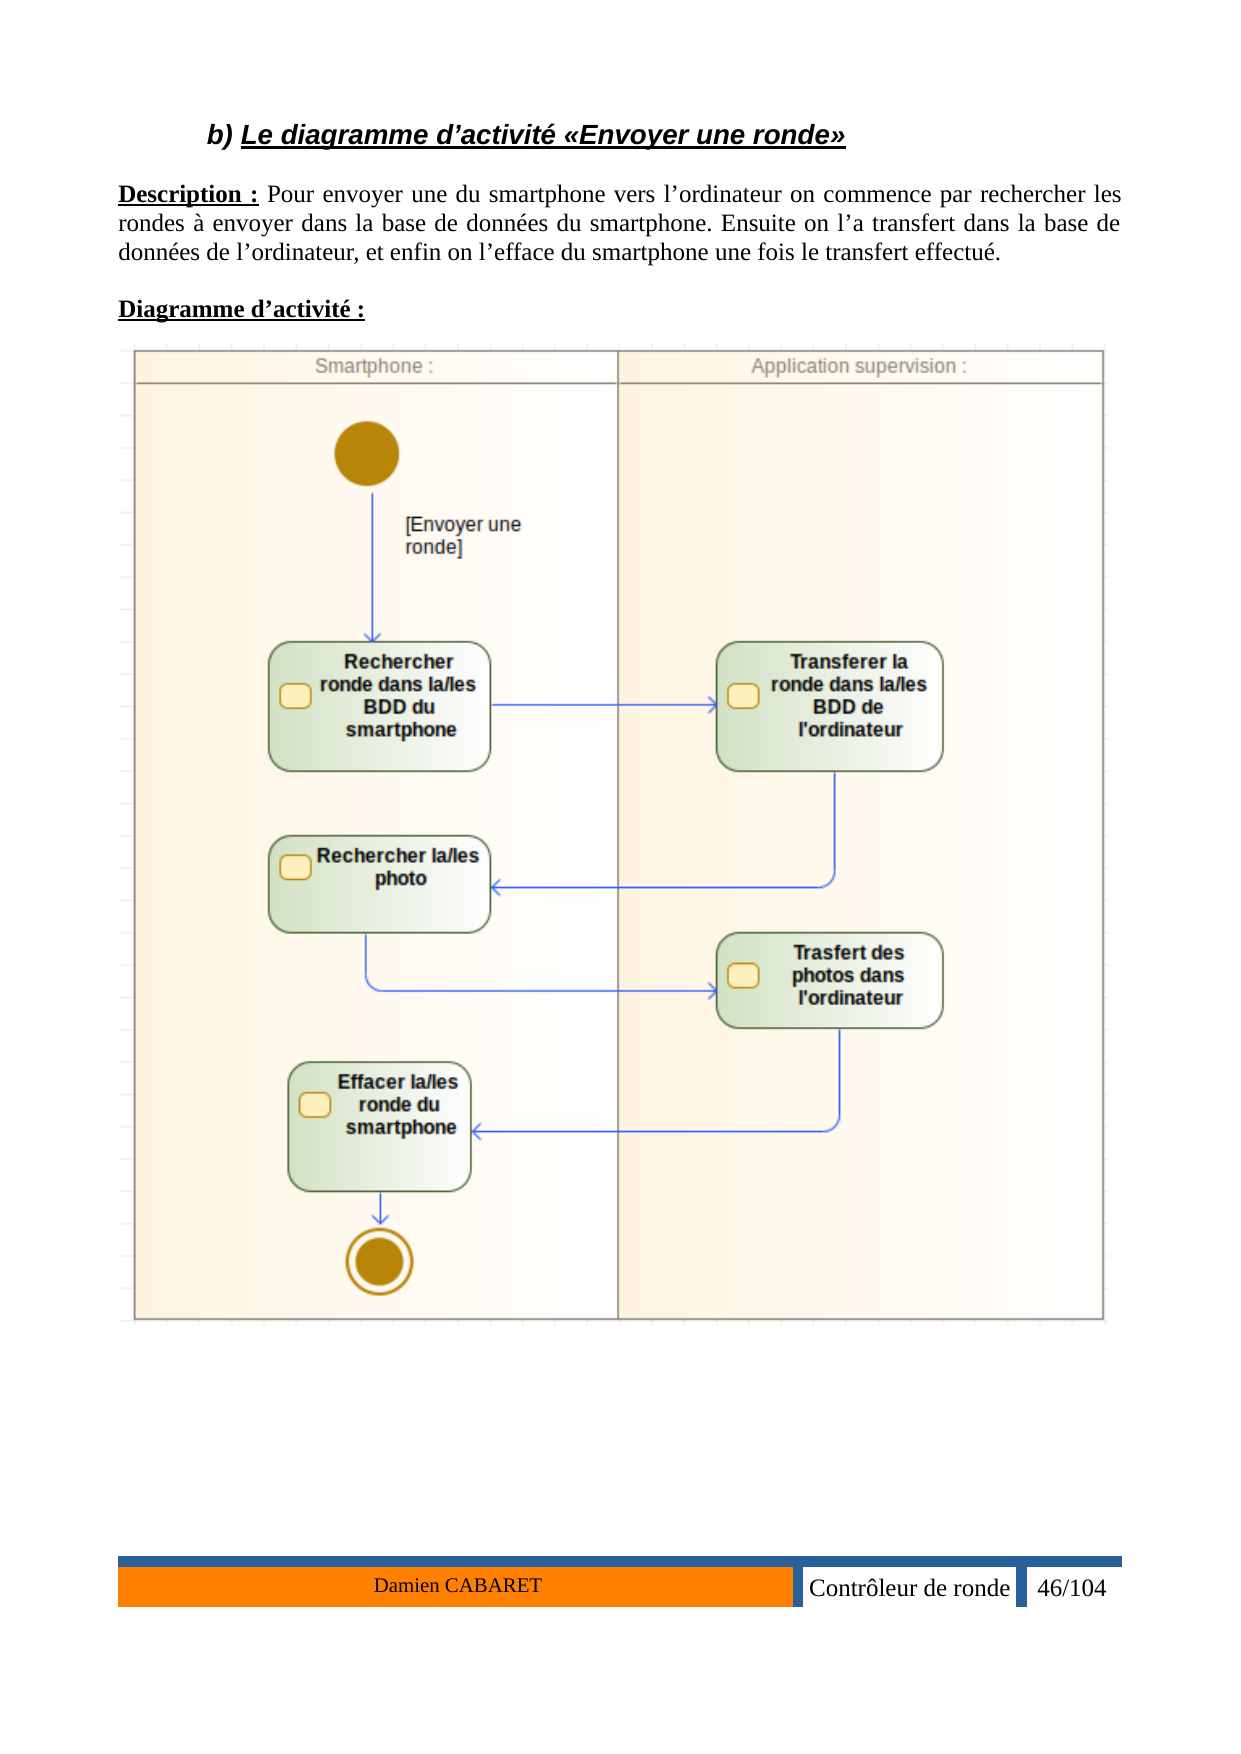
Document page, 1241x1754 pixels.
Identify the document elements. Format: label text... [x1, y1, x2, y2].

subtitle Le diagramme d’activité «Envoyer une ronde» [118, 118, 1122, 150]
text Diagramme d’activité : [118, 294, 1122, 323]
text Description : Pour envoyer une du smartphone vers l’ordinateur on commence par rechercher les rondes à envoyer dans la base de données du smartphone. Ensuite on l’a transfert dans la base de données de l’ordinateur, et enfin on l’efface du smartphone une fois le transfert effectué. [118, 179, 1122, 266]
picture [118, 344, 1109, 1325]
